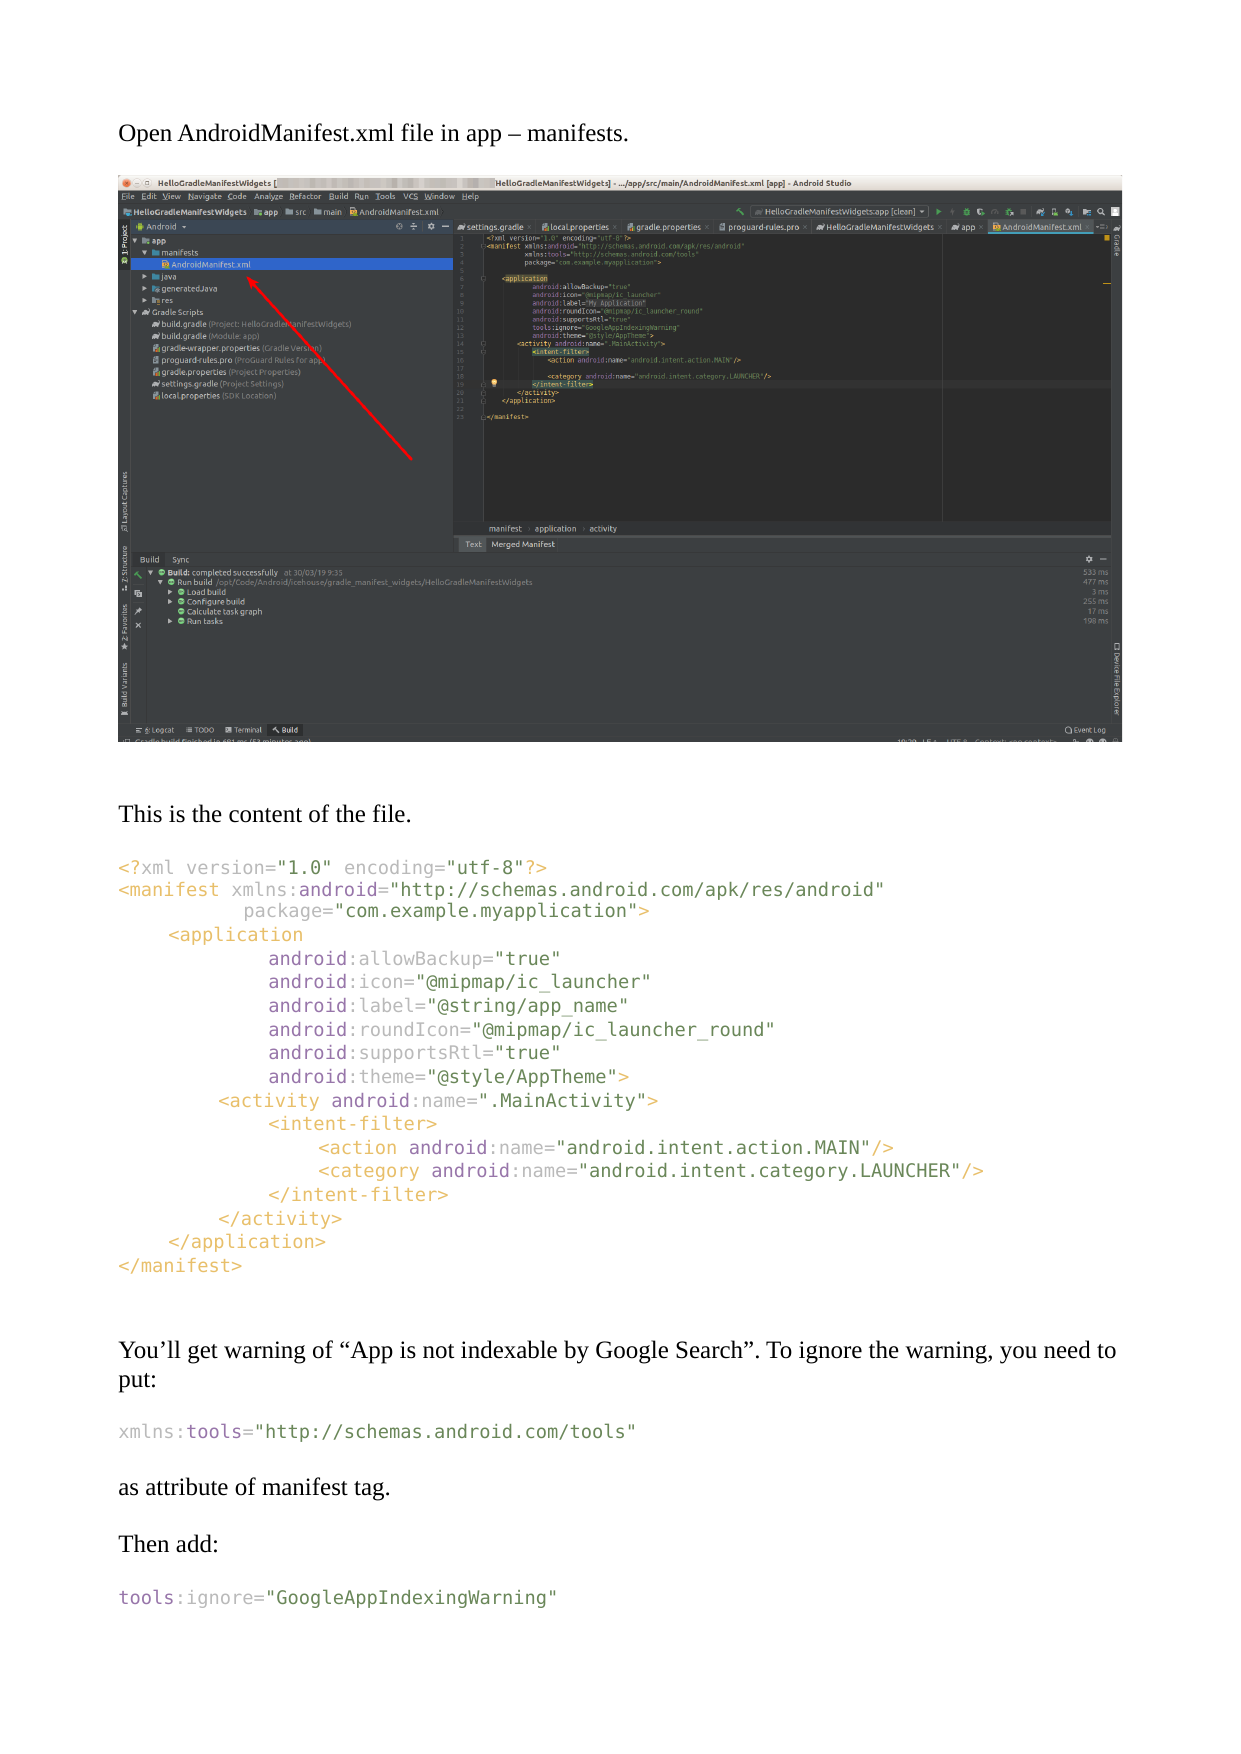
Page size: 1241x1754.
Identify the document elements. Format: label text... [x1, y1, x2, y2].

text <activity android:name=".MainActivity"> [118, 1089, 1122, 1113]
text Open AndroidManifest.xml file in app – manifests. [118, 118, 1122, 147]
text package="com.example.myapplication"> [118, 900, 1122, 924]
text </activity> [118, 1208, 1122, 1231]
text android:theme="@style/AppTheme"> [118, 1066, 1122, 1089]
text This is the content of the file. [118, 799, 1122, 828]
picture [118, 175, 1123, 742]
text You’ll get warning of “App is not indexable by Google Search”. To ignore the warning, you need to put: [118, 1335, 1122, 1393]
text <intent-filter> [118, 1113, 1122, 1137]
text tools:ignore="GoogleAppIndexingWarning" [118, 1587, 1122, 1609]
text android:allowBackup="true" [118, 948, 1122, 971]
text <?xml version="1.0" encoding="utf-8"?> [118, 857, 1122, 878]
text Then add: [118, 1529, 1122, 1558]
text android:roundIcon="@mipmap/ic_launcher_round" [118, 1019, 1122, 1042]
text </application> [118, 1231, 1122, 1255]
text xmlns:tools="http://schemas.android.com/tools" [118, 1421, 1122, 1443]
text android:label="@string/app_name" [118, 995, 1122, 1019]
text <manifest xmlns:android="http://schemas.android.com/apk/res/android" [118, 878, 1122, 900]
text </manifest> [118, 1255, 1122, 1277]
text </intent-filter> [118, 1184, 1122, 1208]
text as attribute of manifest tag. [118, 1472, 1122, 1501]
text <action android:name="android.intent.action.MAIN"/> [118, 1137, 1122, 1161]
text <application [118, 924, 1122, 948]
text android:icon="@mipmap/ic_launcher" [118, 971, 1122, 995]
text <category android:name="android.intent.category.LAUNCHER"/> [118, 1161, 1122, 1184]
text android:supportsRtl="true" [118, 1042, 1122, 1066]
